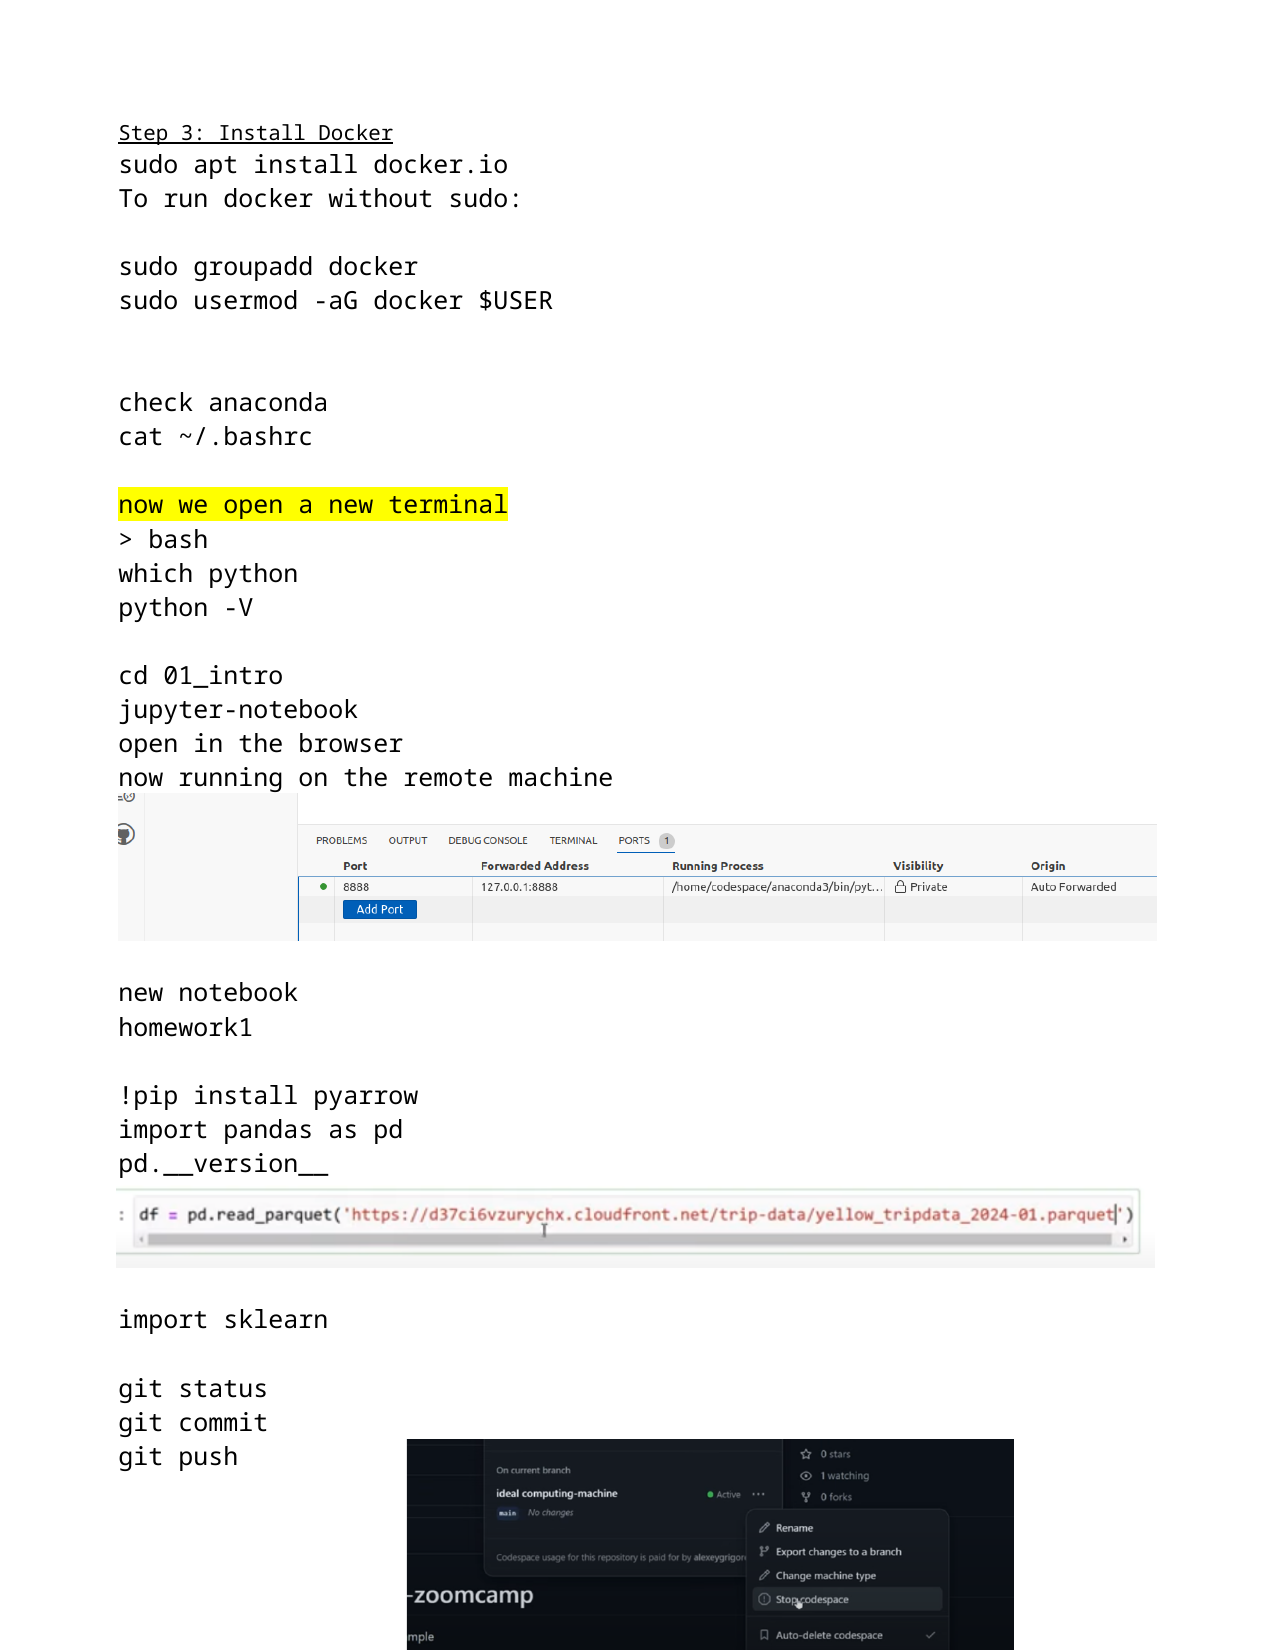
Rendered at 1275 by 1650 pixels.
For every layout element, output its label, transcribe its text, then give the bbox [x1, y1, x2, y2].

picture [118, 793, 1157, 941]
text !pip install pyarrow [118, 1077, 1157, 1111]
text now running on the remote machine [118, 760, 1157, 793]
text git status [118, 1370, 1157, 1404]
text cat ~/.bashrc [118, 419, 1157, 453]
text pd.__version__ [118, 1145, 1157, 1179]
text check anaconda [118, 385, 1157, 419]
text which python [118, 555, 1157, 589]
text git push [118, 1438, 1157, 1472]
text Step 3: Install Docker [118, 118, 1157, 147]
text sudo apt install docker.io [118, 147, 1157, 181]
text git commit [118, 1404, 1157, 1438]
text sudo groupadd docker [118, 249, 1157, 283]
text open in the browser [118, 726, 1157, 760]
text jupyter-notebook [118, 692, 1157, 726]
text import pandas as pd [118, 1111, 1157, 1145]
text new notebook [118, 975, 1157, 1009]
text homework1 [118, 1009, 1157, 1043]
text sudo usermod -aG docker $USER [118, 283, 1157, 317]
text cd 01_intro [118, 657, 1157, 692]
text import sklearn [118, 1302, 1157, 1336]
text now we open a new terminal [118, 487, 1157, 521]
picture [116, 1182, 1155, 1268]
text python -V [118, 589, 1157, 623]
text To run docker without sudo: [118, 181, 1157, 215]
picture [406, 1439, 1014, 1650]
text > bash [118, 521, 1157, 555]
